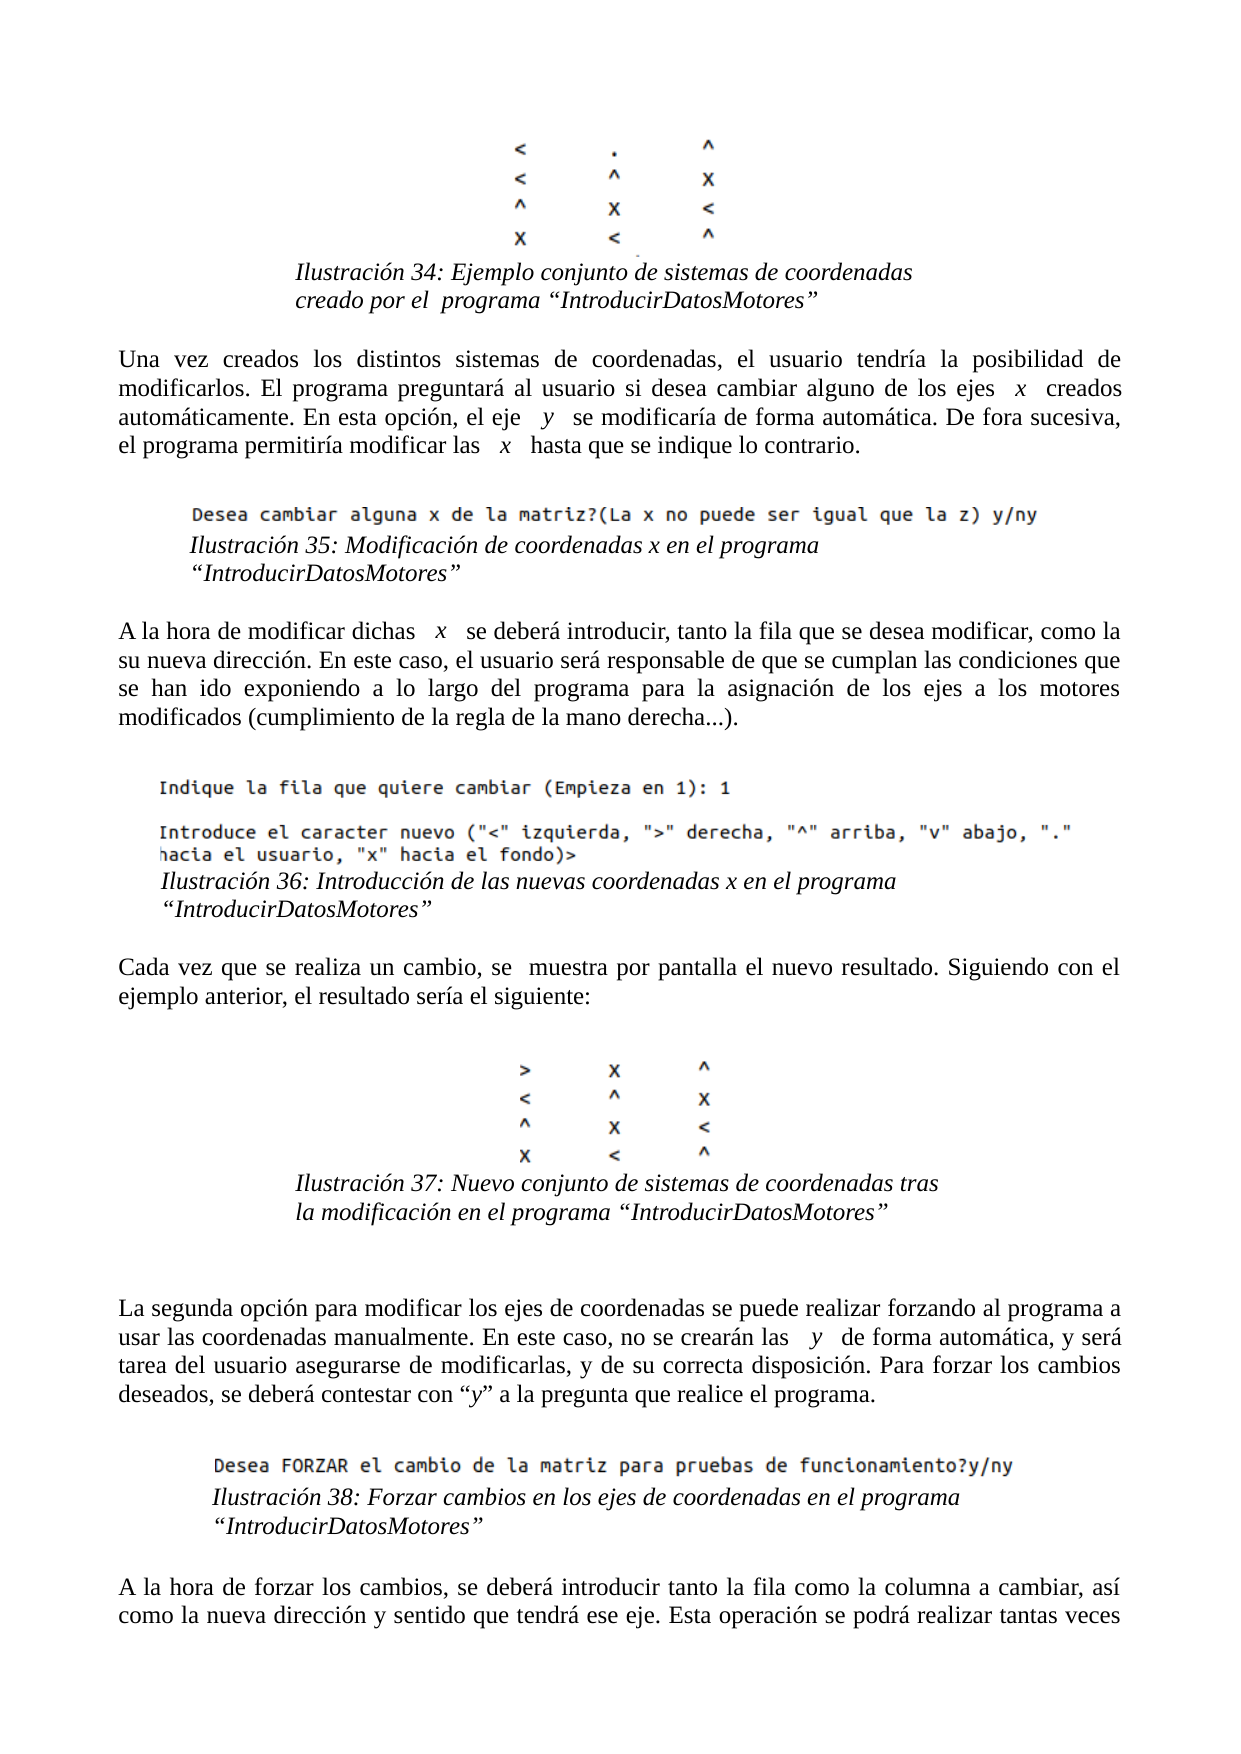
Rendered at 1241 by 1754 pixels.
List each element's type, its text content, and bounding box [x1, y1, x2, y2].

picture [160, 778, 1080, 866]
text Ilustración 35: Modificación de coordenadas x en el programa “IntroducirDatosMotores” [189, 520, 1051, 587]
text Ilustración 37: Nuevo conjunto de sistemas de coordenadas tras la modificación en el programa “IntroducirDatosMotores” [295, 1070, 945, 1226]
picture [520, 1057, 720, 1169]
text A la hora de forzar los cambios, se deberá introducir tanto la fila como la columna a cambiar, así como la nueva dirección y sentido que tendrá ese eje. Esta operación se podrá realizar tantas veces [118, 1572, 1122, 1629]
text Una vez creados los distintos sistemas de coordenadas, el usuario tendría la posibilidad de modificarlos. El programa preguntará al usuario si desea cambiar alguno de los ejescreados automáticamente. En esta opción, el ejese modificaría de forma automática. De fora sucesiva, el programa permitiría modificar lashasta que se indique lo contrario. [118, 344, 1122, 459]
picture [514, 137, 726, 257]
picture [192, 507, 1049, 530]
text Ilustración 38: Forzar cambios en los ejes de coordenadas en el programa “IntroducirDatosMotores” [212, 1468, 1028, 1540]
picture [215, 1456, 1026, 1483]
text A la hora de modificar dichasse deberá introducir, tanto la fila que se desea modificar, como la su nueva dirección. En este caso, el usuario será responsable de que se cumplan las condiciones que se han ido exponiendo a lo largo del programa para la asignación de los ejes a los motores modificados (cumplimiento de la regla de la mano derecha...). [118, 616, 1122, 731]
text Ilustración 34: Ejemplo conjunto de sistemas de coordenadas creado por el programa “IntroducirDatosMotores” [295, 150, 945, 314]
text La segunda opción para modificar los ejes de coordenadas se puede realizar forzando al programa a usar las coordenadas manualmente. En este caso, no se crearán lasde forma automática, y será tarea del usuario asegurarse de modificarlas, y de su correcta disposición. Para forzar los cambios deseados, se deberá contestar con “y” a la pregunta que realice el programa. [118, 1293, 1122, 1408]
text Ilustración 36: Introducción de las nuevas coordenadas x en el programa “IntroducirDatosMotores” [161, 866, 1080, 923]
text Cada vez que se realiza un cambio, se muestra por pantalla el nuevo resultado. Siguiendo con el ejemplo anterior, el resultado sería el siguiente: [118, 952, 1122, 1009]
